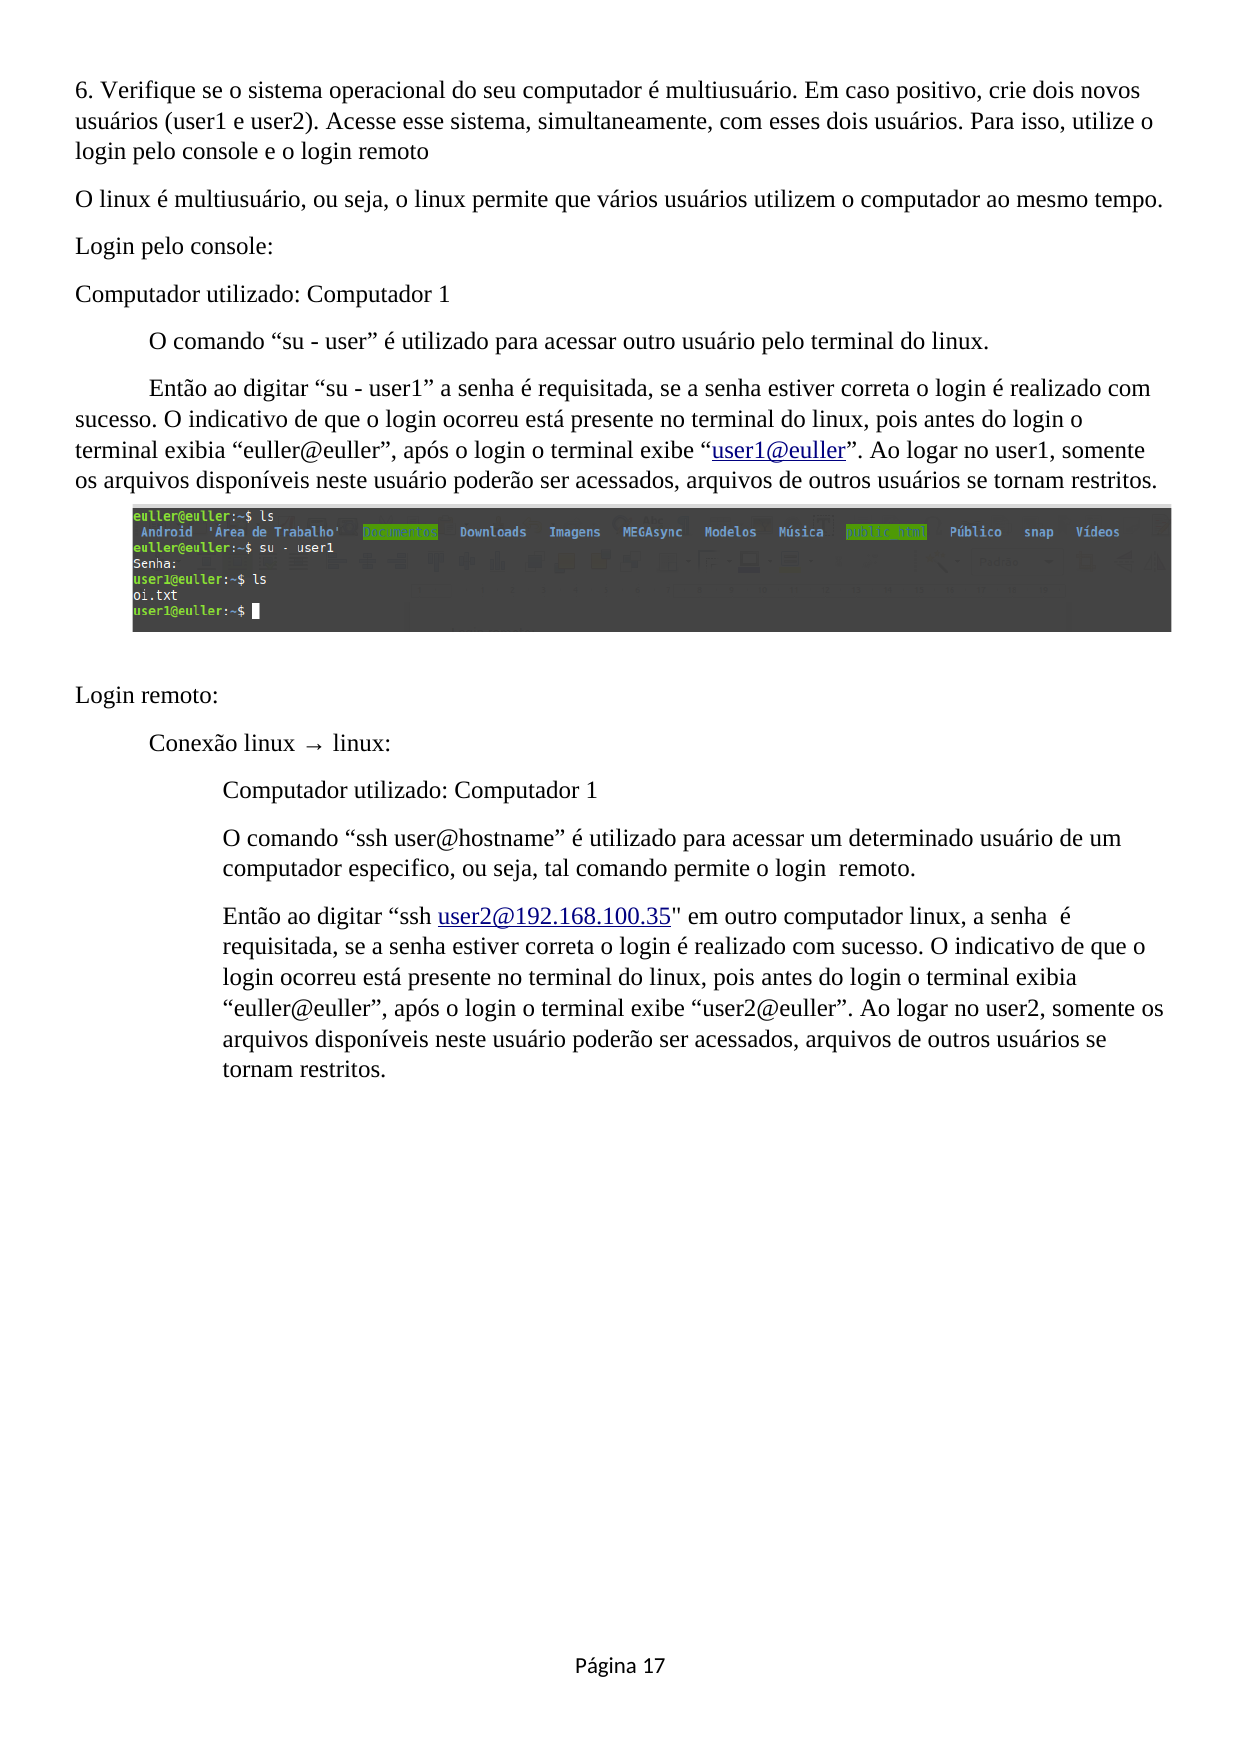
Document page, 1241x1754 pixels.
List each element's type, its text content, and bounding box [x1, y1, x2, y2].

text O comando “ssh user@hostname” é utilizado para acessar um determinado usuário de um computador especifico, ou seja, tal comando permite o login remoto. [75, 823, 1165, 882]
text Conexão linux → linux: [75, 728, 1165, 757]
text O comando “su - user” é utilizado para acessar outro usuário pelo terminal do linux. [75, 326, 1165, 355]
text Computador utilizado: Computador 1 [75, 775, 1165, 804]
text Login remoto: [75, 680, 1165, 709]
text Login pelo console: [75, 231, 1165, 260]
text Computador utilizado: Computador 1 [75, 279, 1165, 307]
picture [132, 504, 1172, 556]
text 6. Verifique se o sistema operacional do seu computador é multiusuário. Em caso positivo, crie dois novos usuários (user1 e user2). Acesse esse sistema, simultaneamente, com esses dois usuários. Para isso, utilize o login pelo console e o login remoto [75, 75, 1165, 165]
text Então ao digitar “su - user1” a senha é requisitada, se a senha estiver correta o login é realizado com sucesso. O indicativo de que o login ocorreu está presente no terminal do linux, pois antes do login o terminal exibia “euller@euller”, após o login o terminal exibe “user1@euller”. Ao logar no user1, somente os arquivos disponíveis neste usuário poderão ser acessados, arquivos de outros usuários se tornam restritos. [75, 373, 1165, 494]
text O linux é multiusuário, ou seja, o linux permite que vários usuários utilizem o computador ao mesmo tempo. [75, 184, 1165, 213]
text Então ao digitar “ssh user2@192.168.100.35" em outro computador linux, a senha é requisitada, se a senha estiver correta o login é realizado com sucesso. O indicativo de que o login ocorreu está presente no terminal do linux, pois antes do login o terminal exibia “euller@euller”, após o login o terminal exibe “user2@euller”. Ao logar no user2, somente os arquivos disponíveis neste usuário poderão ser acessados, arquivos de outros usuários se tornam restritos. [75, 901, 1165, 1083]
